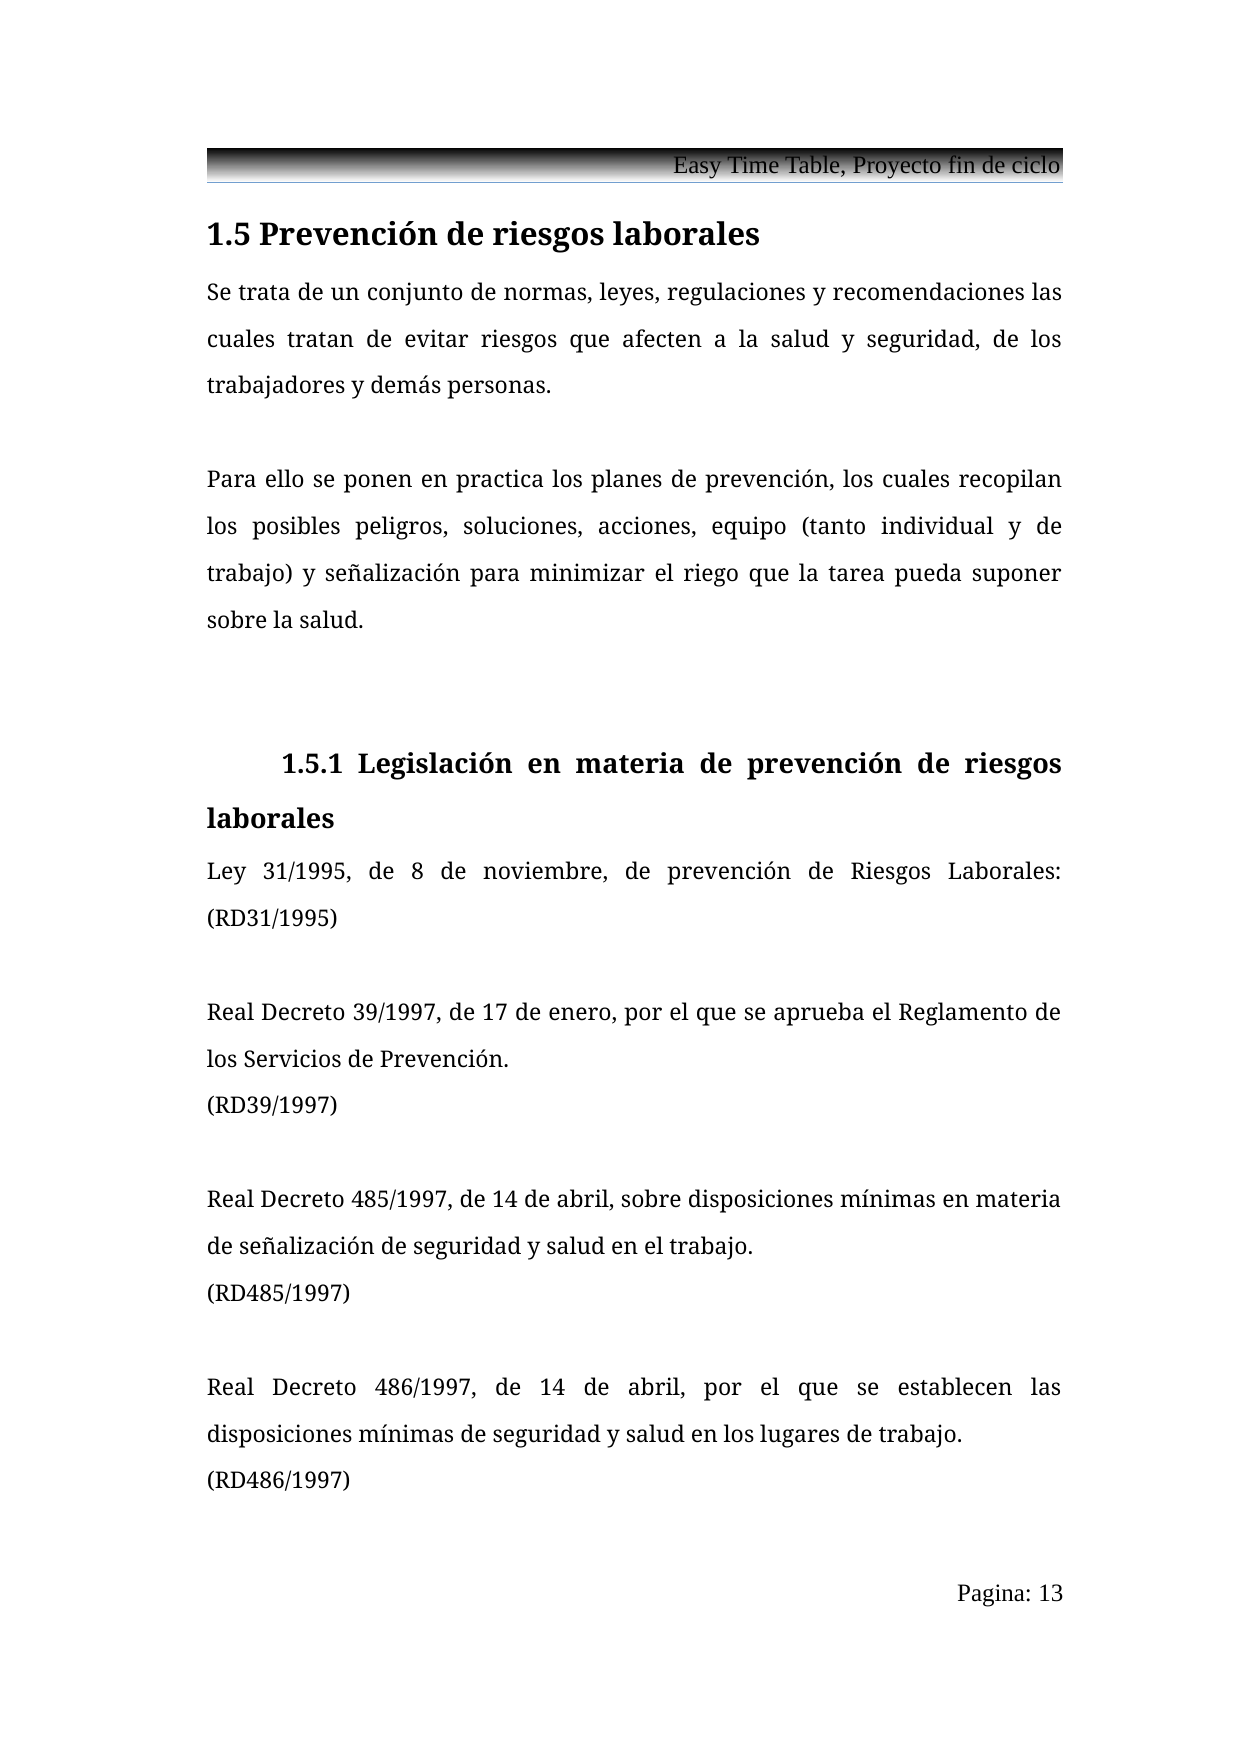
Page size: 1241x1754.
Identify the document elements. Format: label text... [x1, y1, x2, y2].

text Se trata de un conjunto de normas, leyes, regulaciones y recomendaciones las cuales tratan de evitar riesgos que afecten a la salud y seguridad, de los trabajadores y demás personas. [207, 276, 1063, 401]
text Ley 31/1995, de 8 de noviembre, de prevención de Riesgos Laborales: (RD31/1995) [207, 855, 1063, 933]
text (RD485/1997) [207, 1277, 1063, 1308]
text Para ello se ponen en practica los planes de prevención, los cuales recopilan los posibles peligros, soluciones, acciones, equipo (tanto individual y de trabajo) y señalización para minimizar el riego que la tarea pueda suponer sobre la salud. [207, 463, 1063, 635]
text (RD486/1997) [207, 1464, 1063, 1496]
text Real Decreto 39/1997, de 17 de enero, por el que se aprueba el Reglamento de los Servicios de Prevención. [207, 996, 1063, 1074]
text 1.5 Prevención de riesgos laborales [207, 212, 1063, 254]
text Real Decreto 485/1997, de 14 de abril, sobre disposiciones mínimas en materia de señalización de seguridad y salud en el trabajo. [207, 1183, 1063, 1261]
text Real Decreto 486/1997, de 14 de abril, por el que se establecen las disposiciones mínimas de seguridad y salud en los lugares de trabajo. [207, 1371, 1063, 1449]
text (RD39/1997) [207, 1089, 1063, 1121]
text 1.5.1 Legislación en materia de prevención de riesgos laborales [207, 744, 1063, 837]
